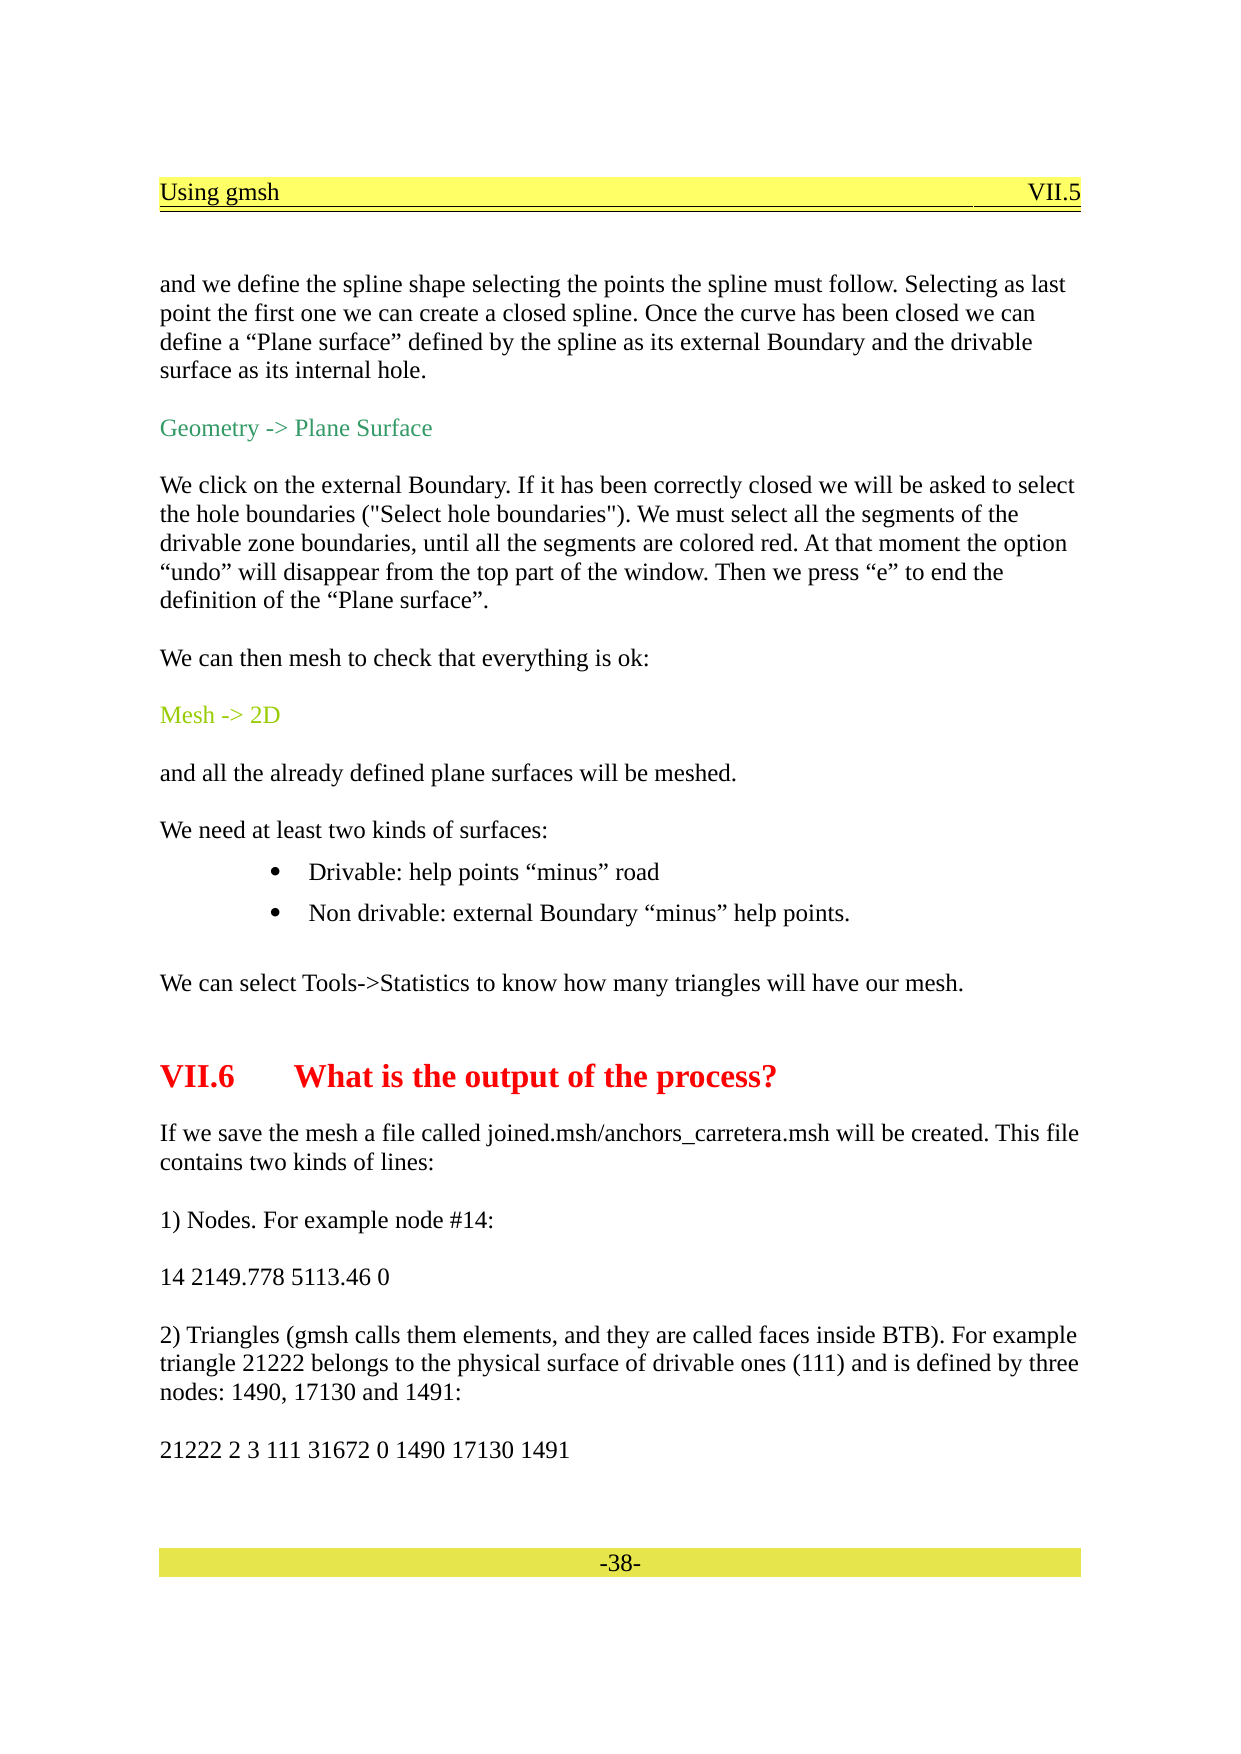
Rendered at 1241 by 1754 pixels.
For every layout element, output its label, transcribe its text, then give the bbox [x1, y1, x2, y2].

text and we define the spline shape selecting the points the spline must follow. Selecting as last point the first one we can create a closed spline. Once the curve has been closed we can define a “Plane surface” defined by the spline as its external Boundary and the drivable surface as its internal hole. Geometry -> Plane Surface We click on the external Boundary. If it has been correctly closed we will be asked to select the hole boundaries ("Select hole boundaries"). We must select all the segments of the drivable zone boundaries, until all the segments are colored red. At that moment the option “undo” will disappear from the top part of the window. Then we press “e” to end the definition of the “Plane surface”. We can then mesh to check that everything is ok: Mesh -> 2D and all the already defined plane surfaces will be meshed. We need at least two kinds of surfaces: [159, 240, 1081, 844]
text If we save the mesh a file called joined.msh/anchors_carretera.msh will be created. This file contains two kinds of lines: 1) Nodes. For example node #14: 14 2149.778 5113.46 0 2) Triangles (gmsh calls them elements, and they are called faces inside BTB). For example triangle 21222 belongs to the physical surface of drivable ones (111) and is defined by three nodes: 1490, 17130 and 1491: 21222 2 3 111 31672 0 1490 17130 1491 [159, 1118, 1081, 1463]
list Non drivable: external Boundary “minus” help points. [271, 898, 1081, 927]
subtitle What is the output of the process? [159, 1056, 1081, 1095]
list Drivable: help points “minus” road [271, 857, 1081, 885]
text We can select Tools->Statistics to know how many triangles will have our mesh. [159, 939, 1081, 997]
